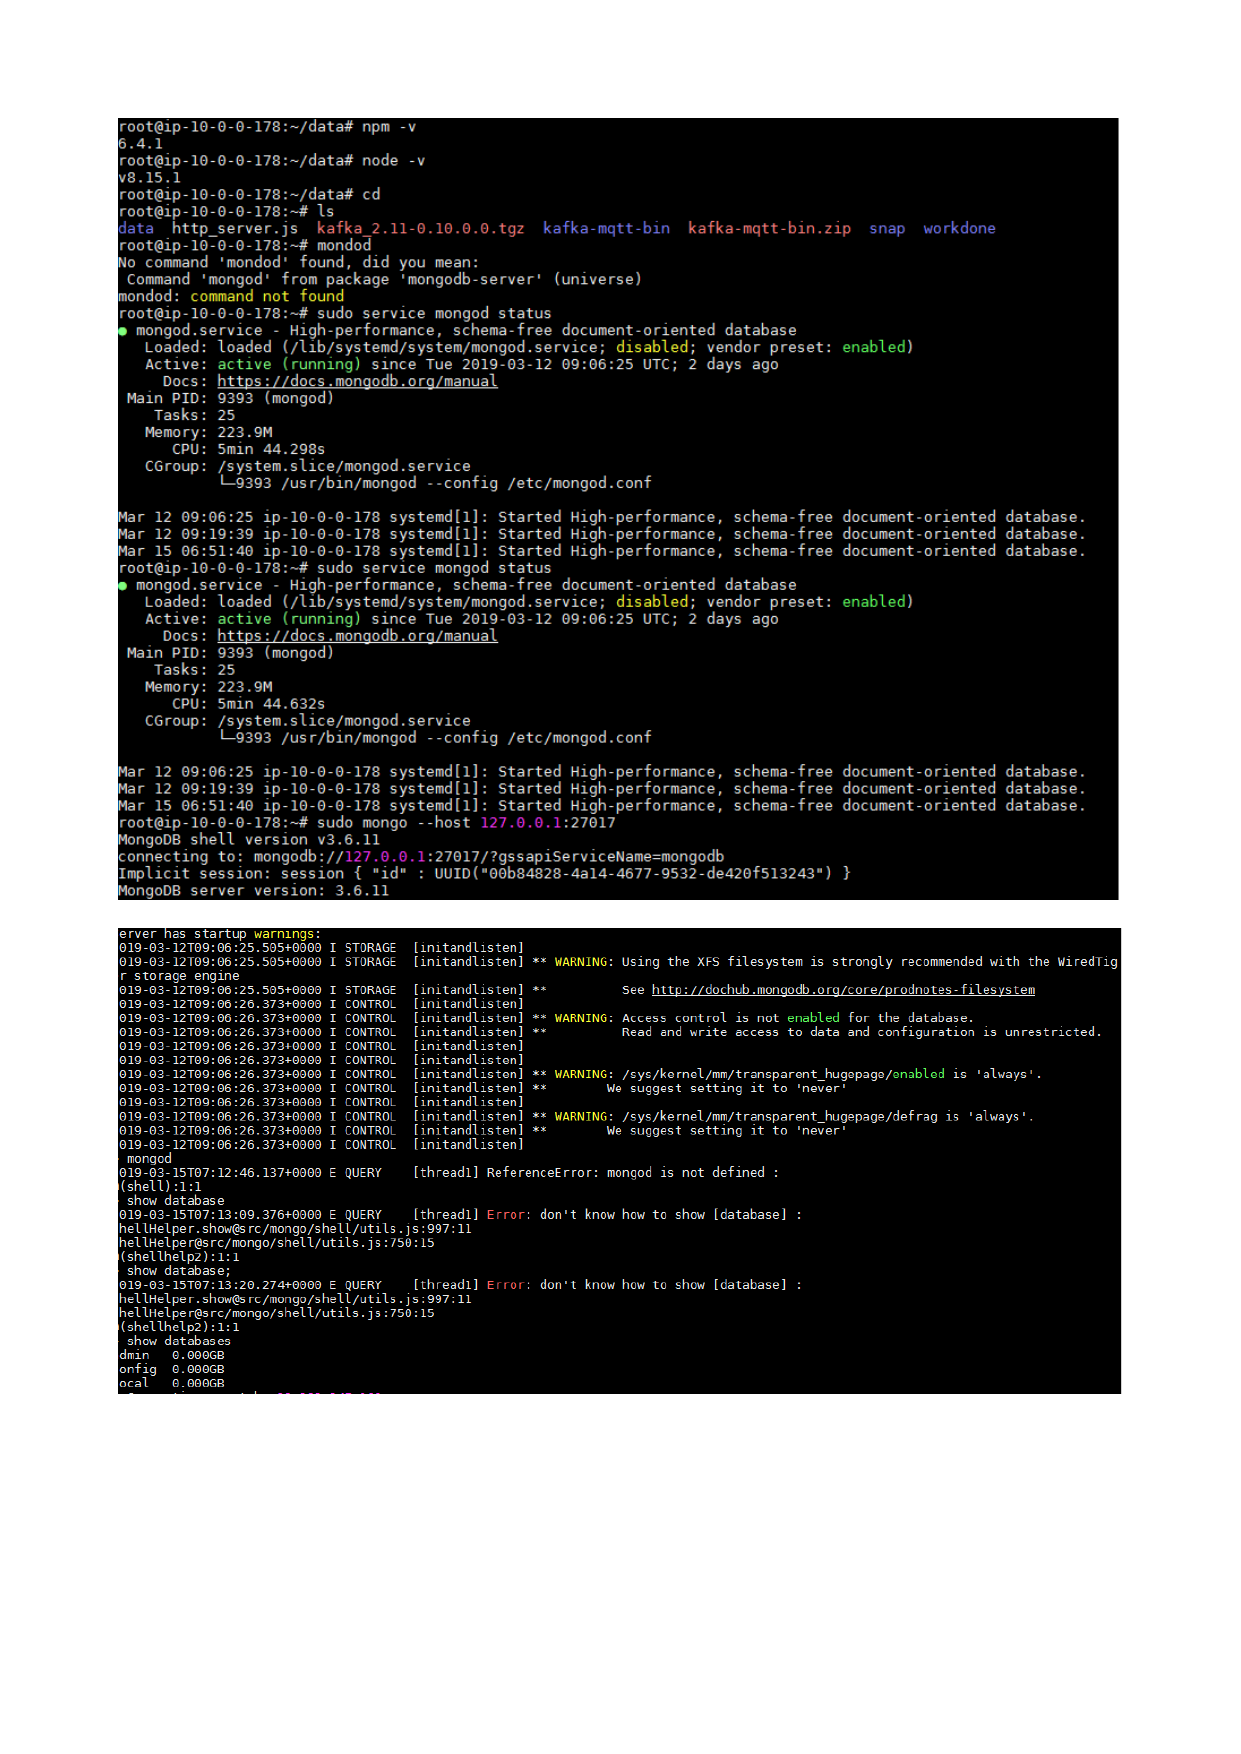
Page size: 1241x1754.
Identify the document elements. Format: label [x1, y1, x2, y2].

picture [118, 118, 1122, 900]
picture [118, 928, 1122, 1401]
